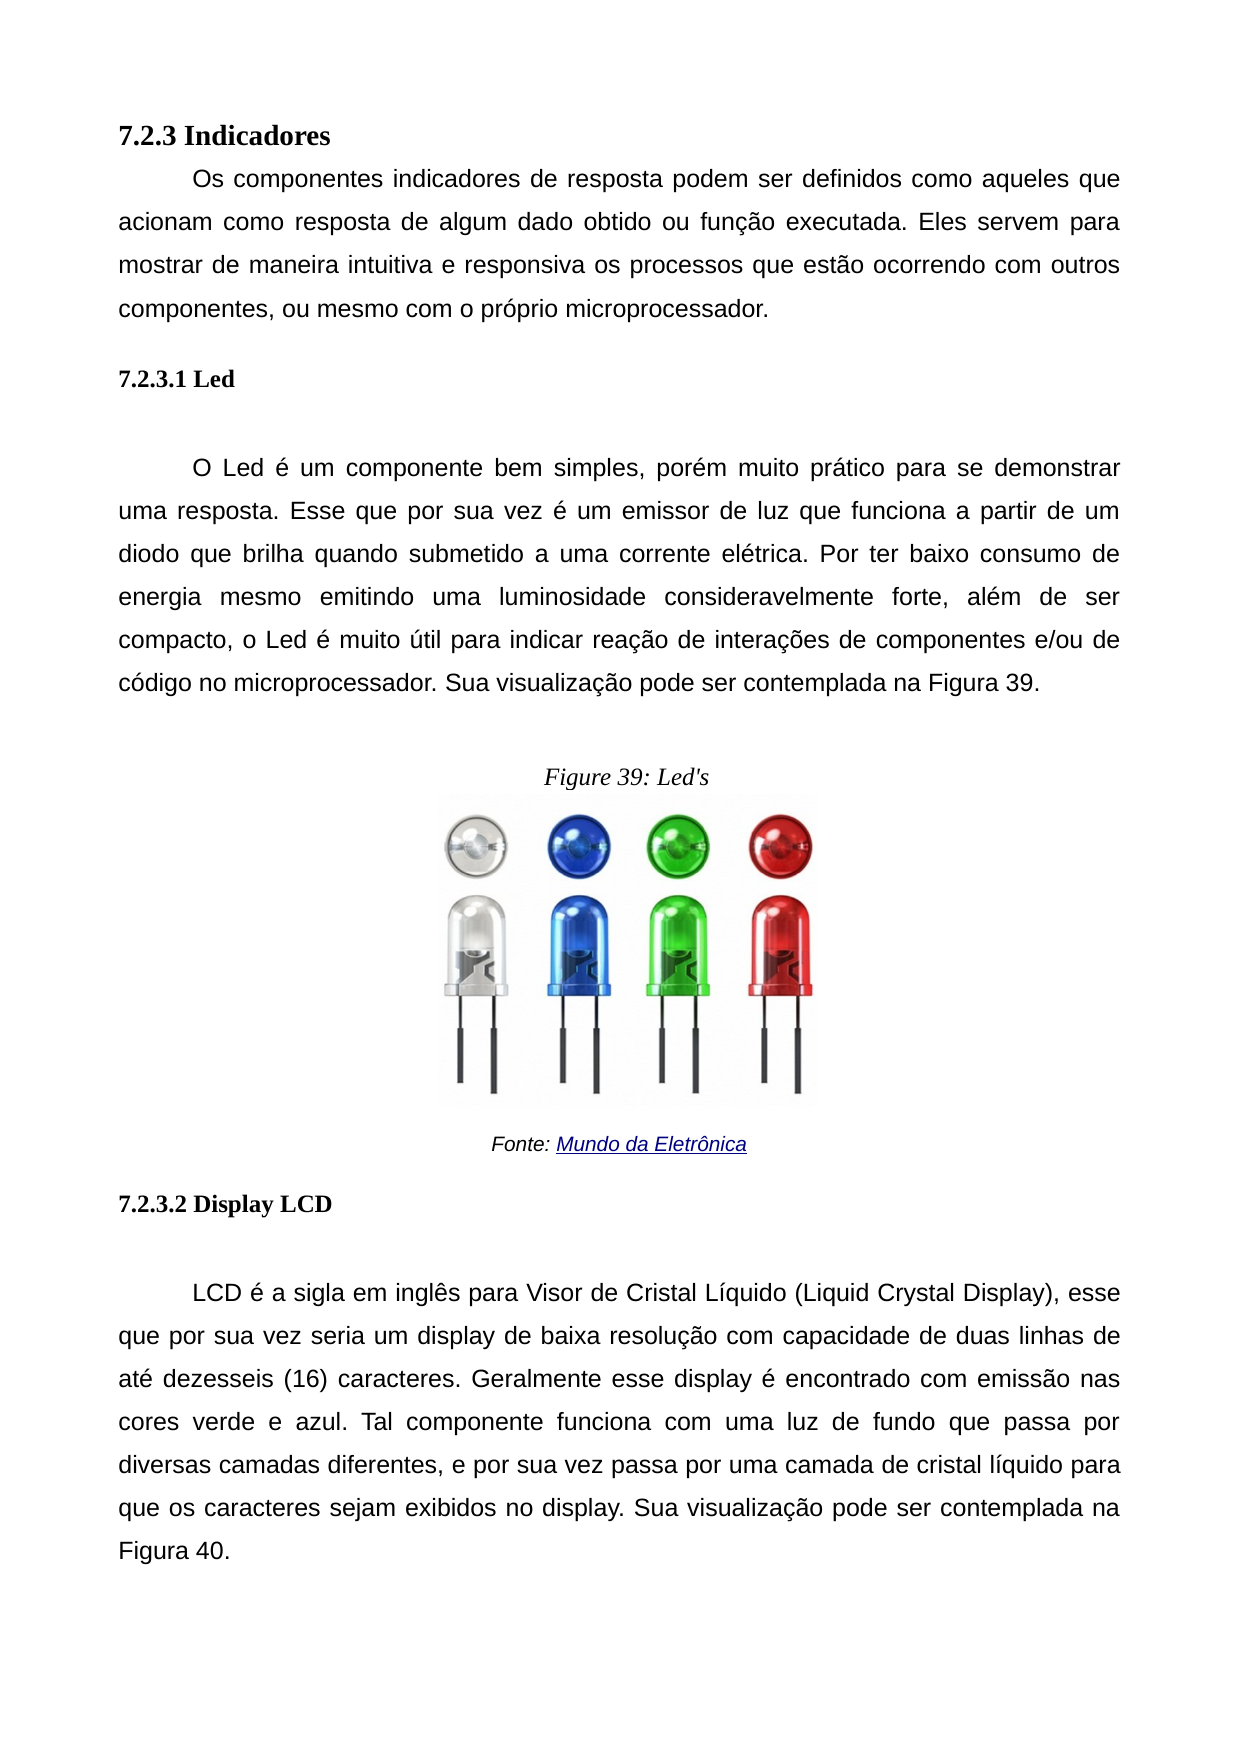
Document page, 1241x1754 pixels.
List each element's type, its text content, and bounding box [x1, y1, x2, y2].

text LCD é a sigla em inglês para Visor de Cristal Líquido (Liquid Crystal Display), esse que por sua vez seria um display de baixa resolução com capacidade de duas linhas de até dezesseis (16) caracteres. Geralmente esse display é encontrado com emissão nas cores verde e azul. Tal componente funciona com uma luz de fundo que passa por diversas camadas diferentes, e por sua vez passa por uma camada de cristal líquido para que os caracteres sejam exibidos no display. Sua visualização pode ser contemplada na Figura 40. [118, 1278, 1122, 1565]
subtitle 7.2.3 Indicadores [118, 118, 1122, 152]
subtitle 7.2.3.2 Display LCD [118, 1189, 1122, 1217]
picture [438, 790, 818, 1120]
text Os componentes indicadores de resposta podem ser definidos como aqueles que acionam como resposta de algum dado obtido ou função executada. Eles servem para mostrar de maneira intuitiva e responsiva os processos que estão ocorrendo com outros componentes, ou mesmo com o próprio microprocessador. [118, 164, 1122, 322]
subtitle 7.2.3.1 Led [118, 364, 1122, 392]
text O Led é um componente bem simples, porém muito prático para se demonstrar uma resposta. Esse que por sua vez é um emissor de luz que funciona a partir de um diodo que brilha quando submetido a uma corrente elétrica. Por ter baixo consumo de energia mesmo emitindo uma luminosidade consideravelmente forte, além de ser compacto, o Led é muito útil para indicar reação de interações de componentes e/ou de código no microprocessador. Sua visualização pode ser contemplada na Figura 39. [118, 453, 1122, 697]
text Figure 39: Led's [438, 762, 817, 790]
text Fonte: Mundo da Eletrônica [118, 726, 1122, 1156]
